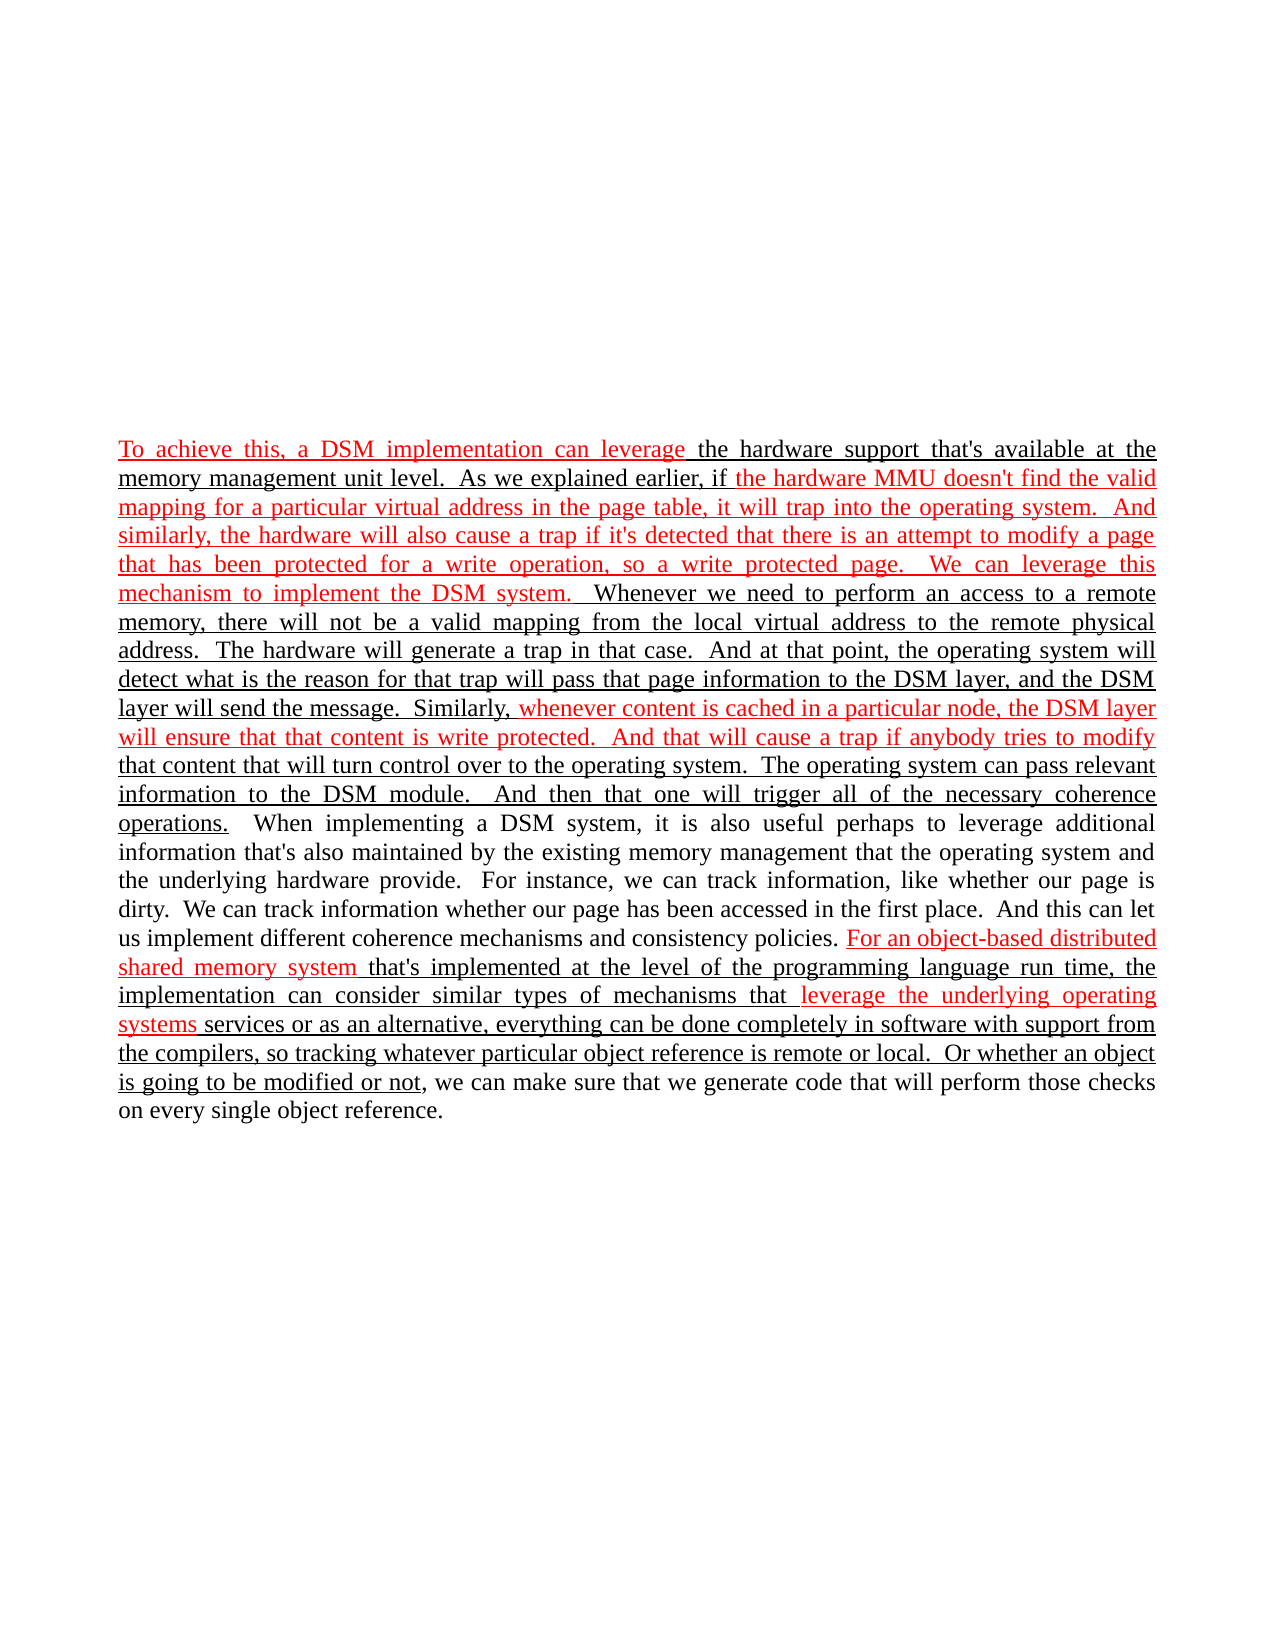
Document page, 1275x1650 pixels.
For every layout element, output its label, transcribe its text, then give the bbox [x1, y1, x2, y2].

text operations. When implementing a DSM system, it is also useful perhaps to leverage additional information that's also maintained by the existing memory management that the operating system and the underlying hardware provide. For instance, we can track information, like whether our page is dirty. We can track information whether our page has been accessed in the first place. And this can let us implement different coherence mechanisms and consistency policies. For an object-based distributed shared memory system that's implemented at the level of the programming language run time, the [118, 806, 1157, 977]
text detect what is the reason for that trap will pass that page information to the DSM layer, and the DSM layer will send the message. Similarly, whenever content is cached in a particular node, the DSM layer [118, 662, 1157, 718]
text implementation can consider similar types of mechanisms that leverage the underlying operating [118, 978, 1157, 1006]
text mapping for a particular virtual address in the page table, it will trap into the operating system. And [118, 489, 1157, 517]
text memory management unit level. As we explained earlier, if the hardware MMU doesn't find the valid [118, 461, 1157, 488]
text systems services or as an alternative, everything can be done completely in software with support from the compilers, so tracking whatever particular object reference is remote or local. Or whether an object is going to be modified or not, we can make sure that we generate code that will perform those checks on every single object reference. [118, 1007, 1157, 1124]
text information to the DSM module. And then that one will trigger all of the necessary coherence [118, 777, 1157, 804]
text will ensure that that content is write protected. And that will cause a trap if anybody tries to modify that content that will turn control over to the operating system. The operating system can pass relevant [118, 719, 1157, 776]
text similarly, the hardware will also cause a trap if it's detected that there is an attempt to modify a page that has been protected for a write operation, so a write protected page. We can leverage this mechanism to implement the DSM system. Whenever we need to perform an access to a remote memory, there will not be a valid mapping from the local virtual address to the remote physical address. The hardware will generate a trap in that case. And at that point, the operating system will [118, 518, 1157, 661]
text To achieve this, a DSM implementation can leverage the hardware support that's available at the [118, 434, 1157, 459]
